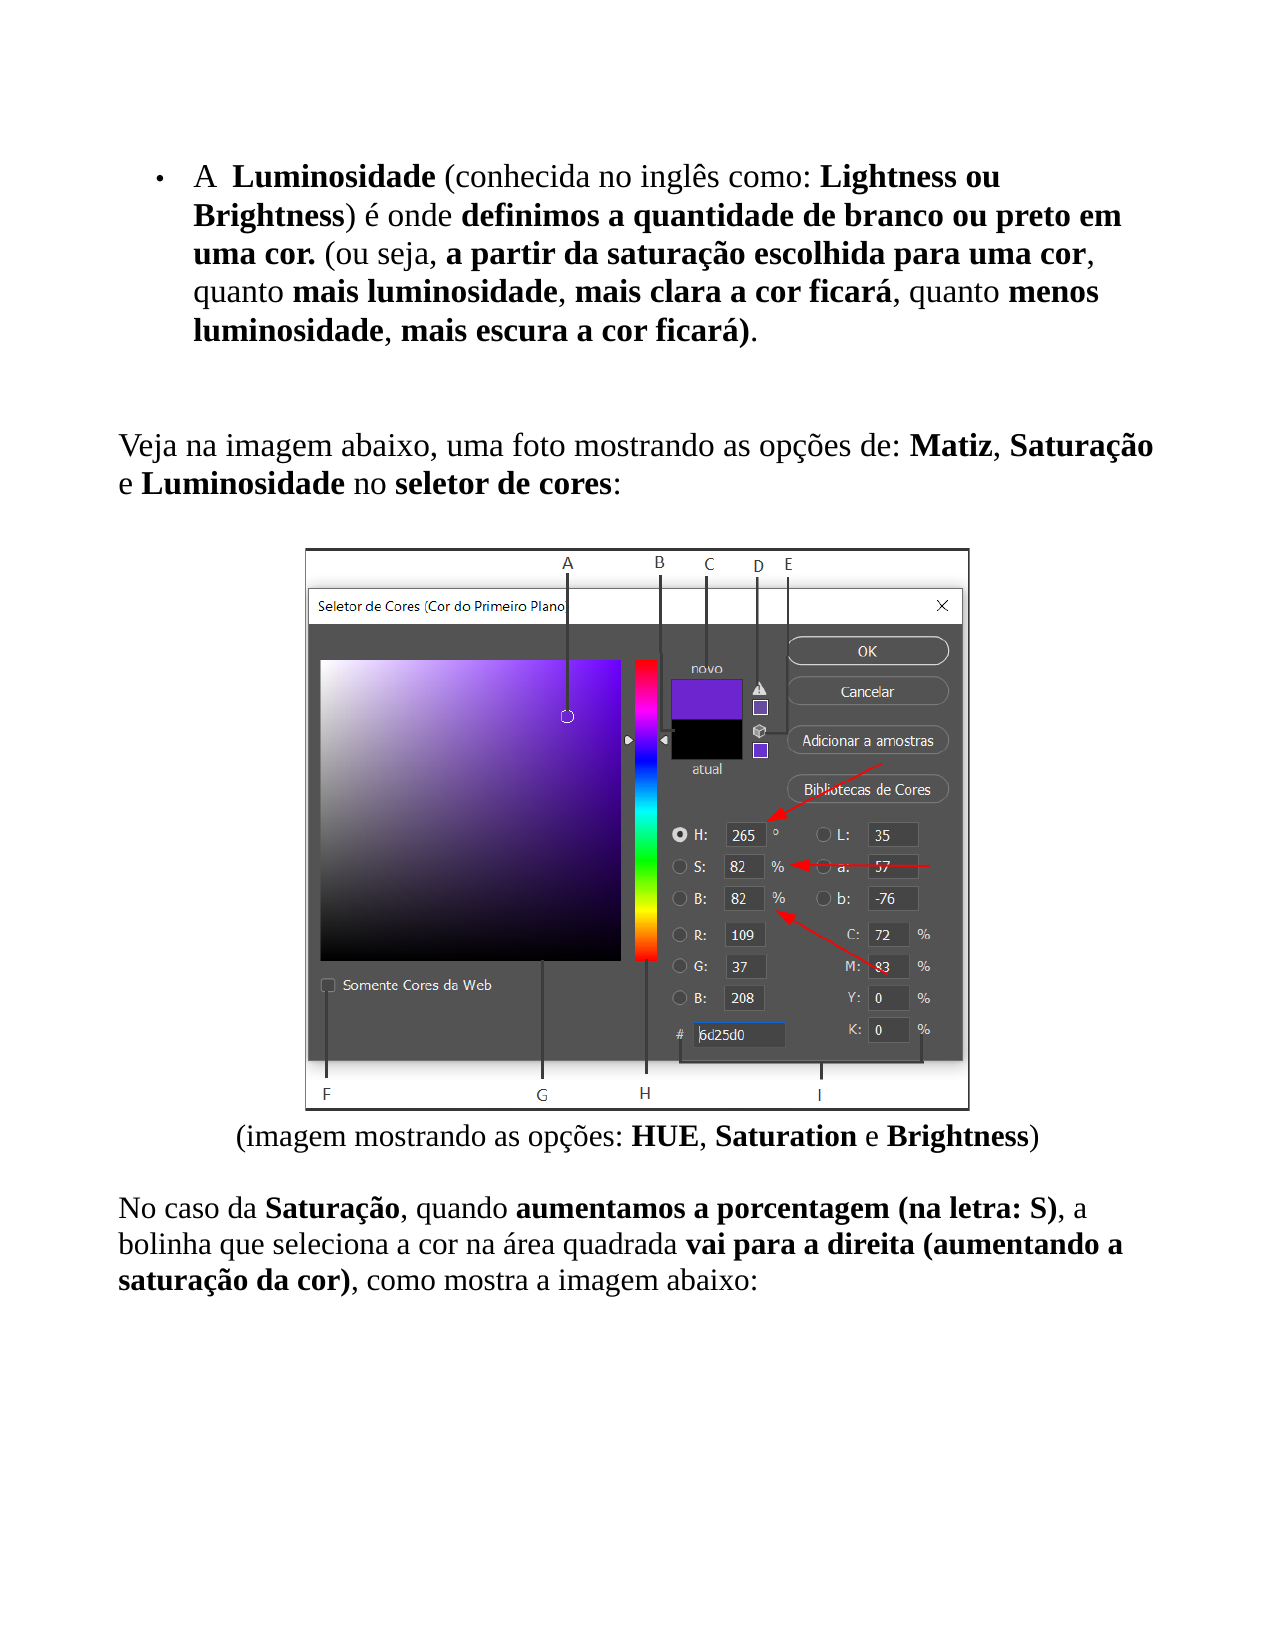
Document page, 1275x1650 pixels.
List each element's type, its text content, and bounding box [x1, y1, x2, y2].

picture [305, 548, 970, 1111]
text Veja na imagem abaixo, uma foto mostrando as opções de: Matiz, Saturação e Luminosidade no seletor de cores: [118, 425, 1157, 501]
list A Luminosidade (conhecida no inglês como: Lightness ou Brightness) é onde definimos a quantidade de branco ou preto em uma cor. (ou seja, a partir da saturação escolhida para uma cor, quanto mais luminosidade, mais clara a cor ficará, quanto menos luminosidade, mais escura a cor ficará). [156, 156, 1157, 348]
text (imagem mostrando as opções: HUE, Saturation e Brightness) [118, 1117, 1157, 1153]
text No caso da Saturação, quando aumentamos a porcentagem (na letra: S), a bolinha que seleciona a cor na área quadrada vai para a direita (aumentando a saturação da cor), como mostra a imagem abaixo: [118, 1189, 1157, 1297]
